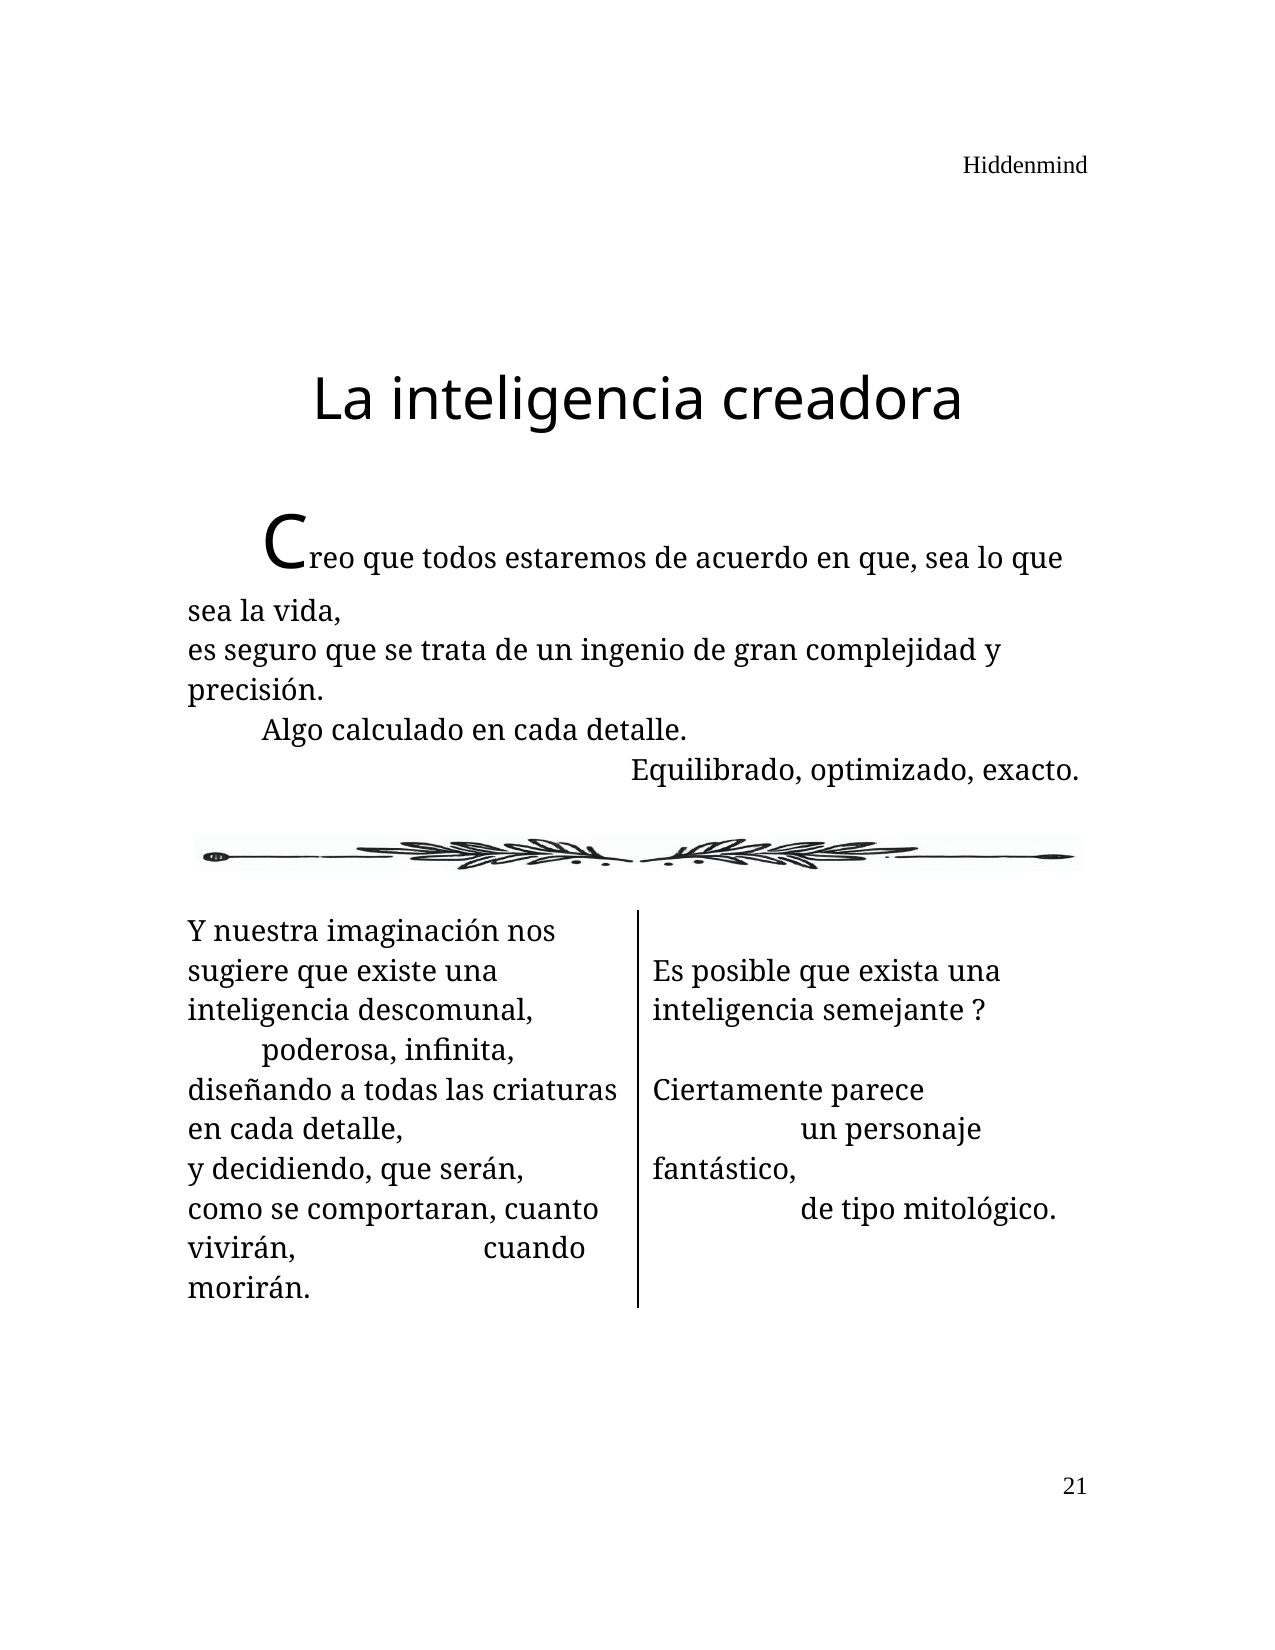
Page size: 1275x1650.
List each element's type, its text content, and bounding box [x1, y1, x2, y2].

text como se comportaran, cuanto vivirán, cuando morirán. [187, 1188, 622, 1307]
text Y nuestra imaginación nos sugiere que existe una inteligencia descomunal, poderosa, infinita, [187, 910, 622, 1069]
text y decidiendo, que serán, [187, 1148, 622, 1188]
text un personaje fantástico, [652, 1108, 1087, 1188]
text Equilibrado, optimizado, exacto. [187, 749, 1087, 788]
text Algo calculado en cada detalle. [187, 709, 1087, 749]
text Creo que todos estaremos de acuerdo en que, sea lo que sea la vida, [187, 488, 1087, 630]
text de tipo mitológico. [652, 1188, 1087, 1228]
text es seguro que se trata de un ingenio de gran complejidad y precisión. [187, 630, 1087, 709]
text en cada detalle, [187, 1108, 622, 1148]
picture [193, 834, 1083, 871]
text diseñando a todas las criaturas [187, 1069, 622, 1108]
text Ciertamente parece [652, 1069, 1087, 1108]
text Es posible que exista una inteligencia semejante ? [652, 950, 1087, 1029]
